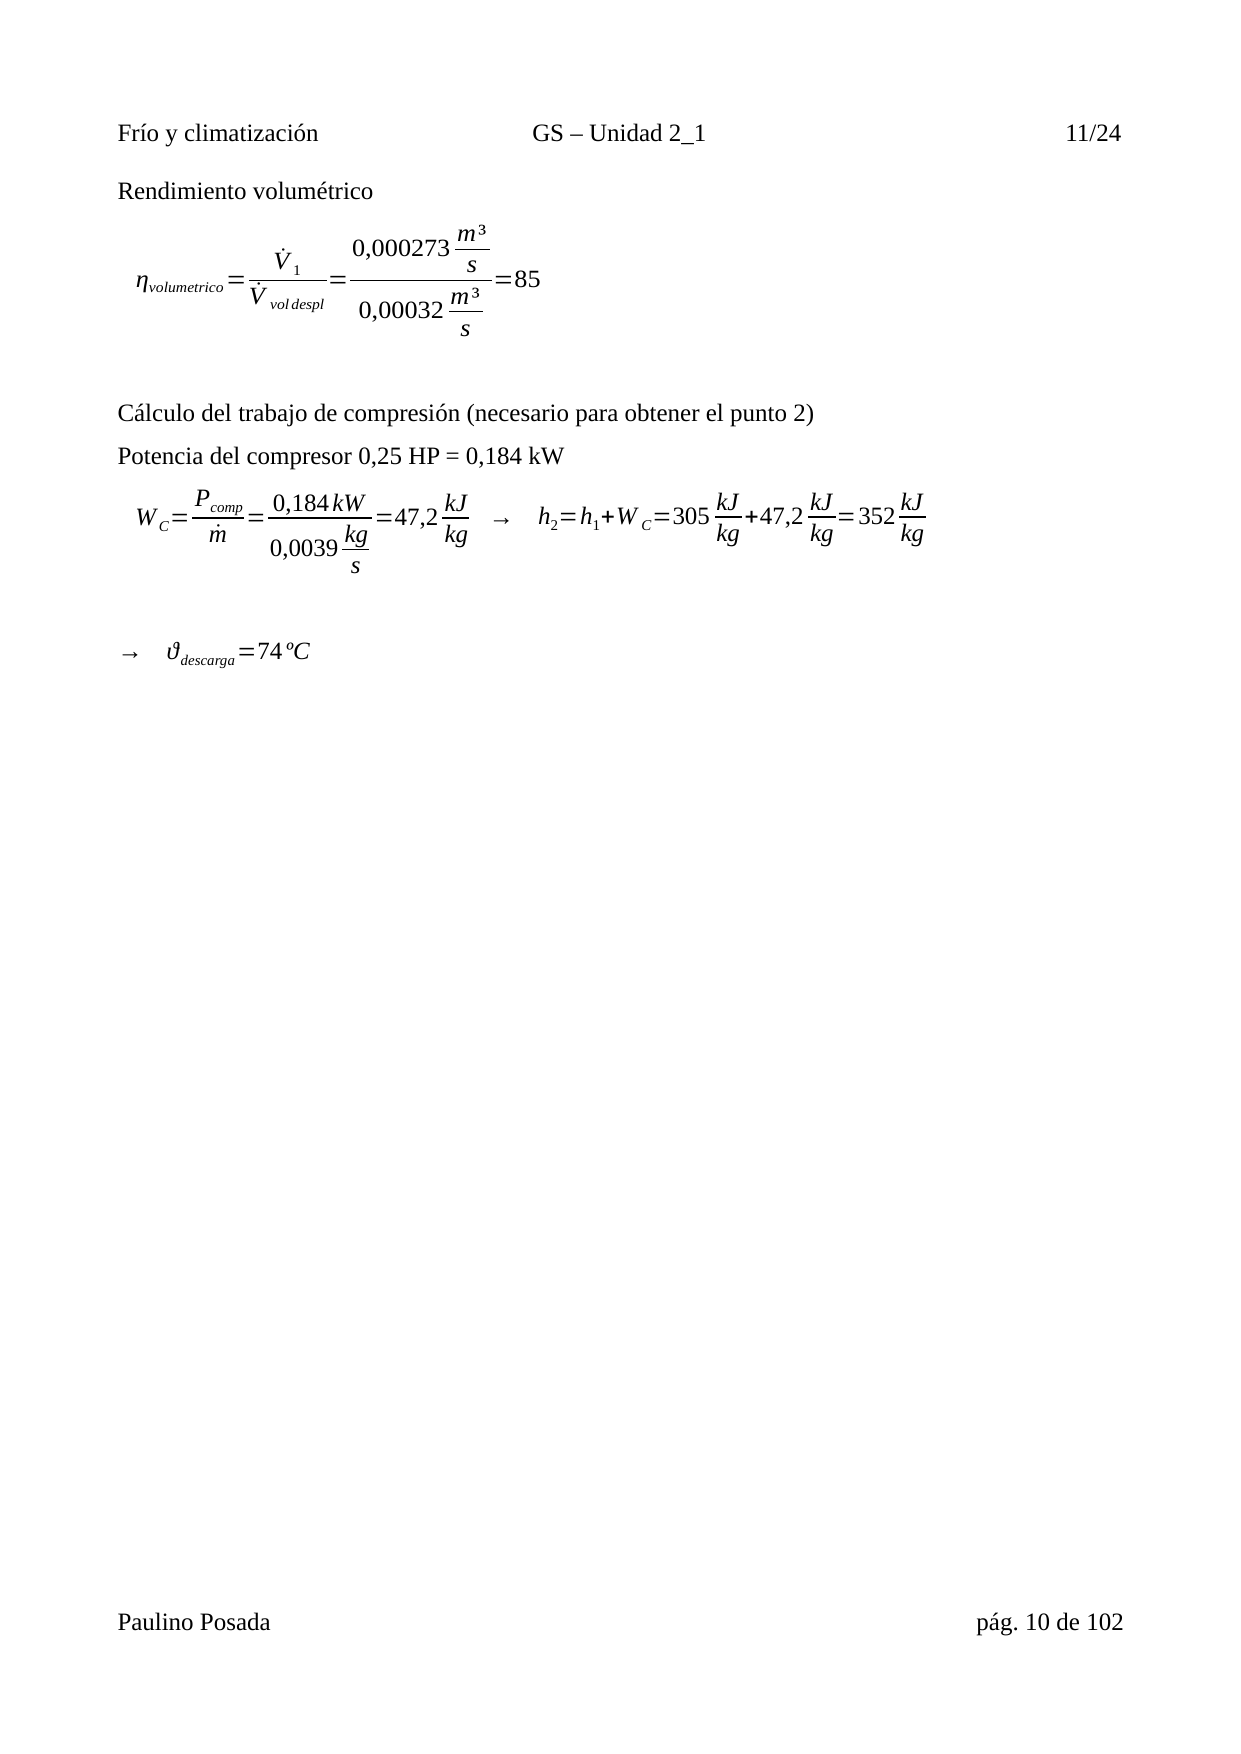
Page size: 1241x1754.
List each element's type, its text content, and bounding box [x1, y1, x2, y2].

text → [117, 636, 1123, 669]
text Potencia del compresor 0,25 HP = 0,184 kW [117, 441, 1123, 470]
text Cálculo del trabajo de compresión (necesario para obtener el punto 2) [117, 398, 1123, 427]
text → [117, 484, 1123, 579]
text Rendimiento volumétrico [117, 176, 1123, 205]
